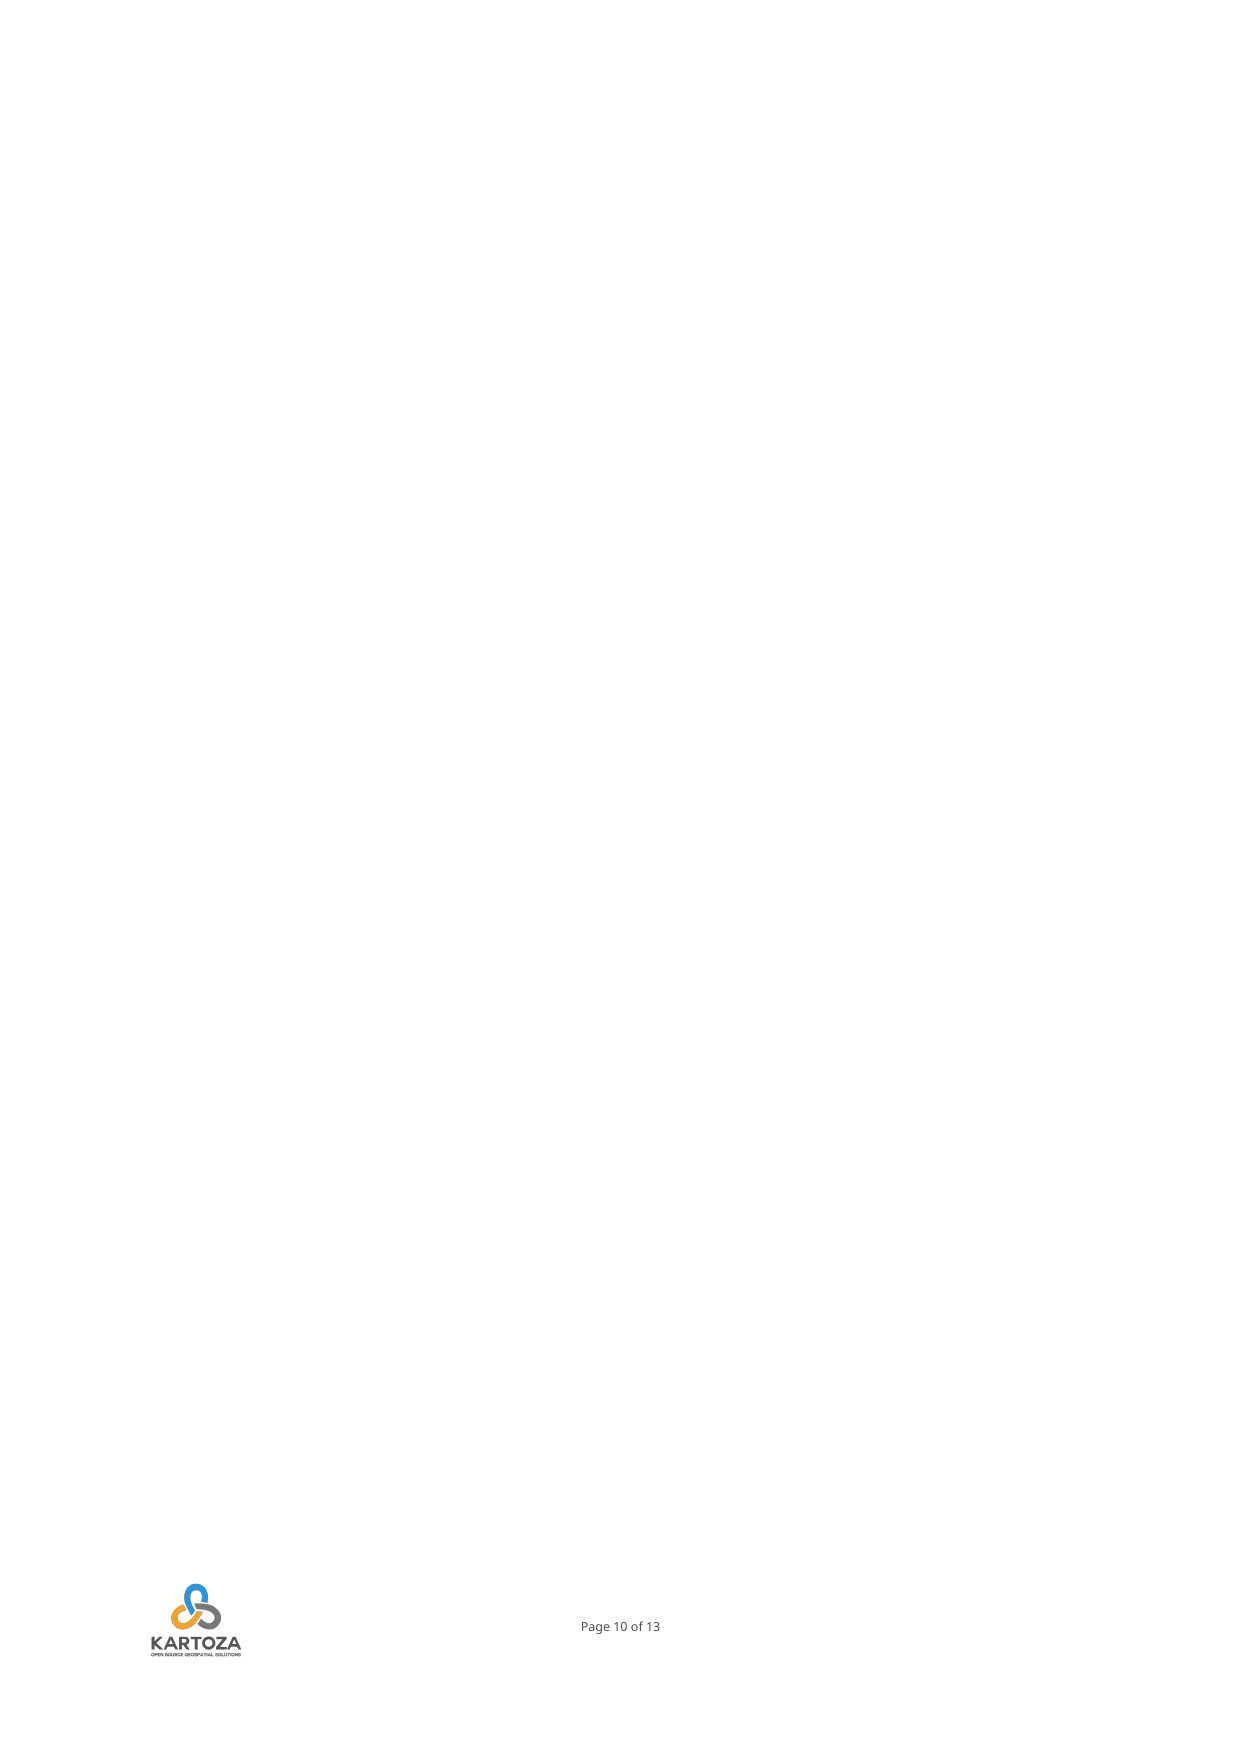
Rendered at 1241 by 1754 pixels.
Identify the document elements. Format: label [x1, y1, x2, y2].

picture [120, 1565, 279, 1669]
